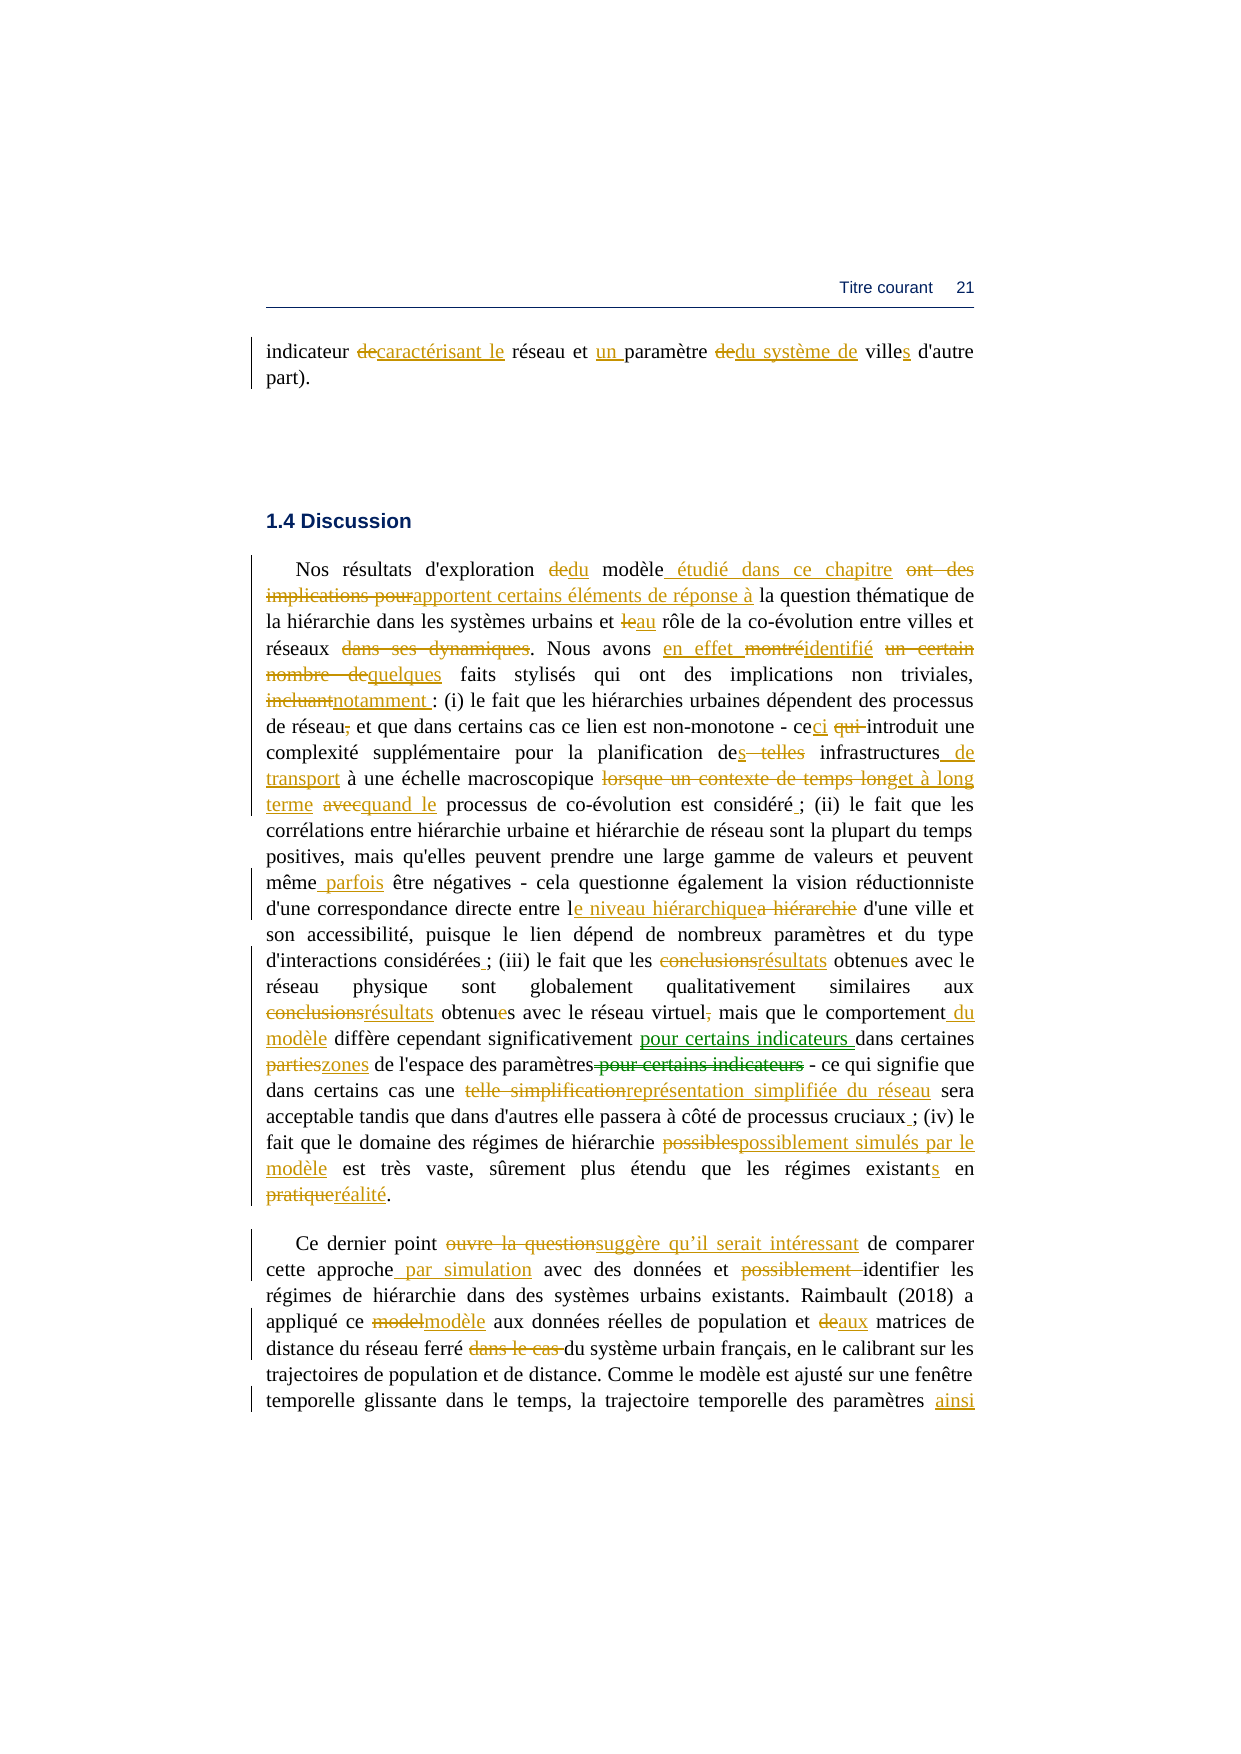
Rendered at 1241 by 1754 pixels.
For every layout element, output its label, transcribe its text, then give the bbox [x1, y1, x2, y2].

text Les résultats obtenus avec l'algorithme PSE sont supposés être statistiquement représentatifs de ce que le modèle peut offrir, c’est pourquoi nous pouvons proposer en Table 1.1 une analyse par régression linéaire du comportement du modèle. L'estimation est faite sur la population de PSE complète mais avec une pondération selon le nombre de répétitions stochastiques, afin d'éviter un biais produit par les motifs non-robustes. La plupart des variations observées lors de l'expérience de grille sont confirmées, notamment les hiérarchies croissantes avec dG, ou décroissantes avec γG. Len revanche, le comportement global des corrélations s'oppose à ce qui était observé en fonction de dG puisqu'il décroît. Il est également intéressant de noter que la hiérarchie des centralités et la corrélation ne sont pas significatifs en fonction de αS, tandis que la hiérarchie des villes selon leur population n'est pas significative en fonction de φ0(q): pour ces indicateurs, l'intrication entre villes et réseau de transport n'est pas statistiquement effective quand on utilise un e régression statistique linéaire (puisque ces liens non significatifs se produisent entre un indicateur caractérisant le système de villes et un paramètre de réseau d'une part, et entre indicateur caractérisant le réseau et un paramètre du système de villes d'autre part). [266, 337, 974, 389]
text Ce dernier point suggère qu’il serait intéressant de comparer cette approche par simulation avec des données et identifier les régimes de hiérarchie dans des systèmes urbains existants. Raimbault (2018) a appliqué ce modèle aux données réelles de population et aux matrices de distance du réseau ferré du système urbain français, en le calibrant sur les trajectoires de population et de distance. Comme le modèle est ajusté sur une fenêtre temporelle glissante dans le temps, la trajectoire temporelle des paramètres ainsi ajustés fournit des informations sur le régime de hiérarchie effectif dans lequel est le système urbain. Cependant, de telles conclusions seraient plus robustes si le modèle était appliqué à différents systèmes urbains, comme Raimbault et al. (2020) l’ont fait pour six grand systèmes urbains en vue de comparer des modèles similaires de croissance par interaction. Une caractérisation purement empirique des régimes de hiérarchie en utilisant les indicateurs décrits ici serait également une voie intéressante à explorer mais le manque de données de transport sur de longues échelles temporelles et de grandes étendues spatiales demeure un obstacle difficile à surmonter. [266, 1229, 974, 1412]
text Nos résultats d'exploration du modèle étudié dans ce chapitre apportent certains éléments de réponse à la question thématique de la hiérarchie dans les systèmes urbains et au rôle de la co-évolution entre villes et réseaux . Nous avons en effet identifié quelques faits stylisés qui ont des implications non triviales, notamment : (i) le fait que les hiérarchies urbaines dépendent des processus de réseau et que dans certains cas ce lien est non-monotone - ceci introduit une complexité supplémentaire pour la planification des infrastructures de transport à une échelle macroscopique et à long terme quand le processus de co-évolution est considéré ; (ii) le fait que les corrélations entre hiérarchie urbaine et hiérarchie de réseau sont la plupart du temps positives, mais qu'elles peuvent prendre une large gamme de valeurs et peuvent même parfois être négatives - cela questionne également la vision réductionniste d'une correspondance directe entre le niveau hiérarchique d'une ville et son accessibilité, puisque le lien dépend de nombreux paramètres et du type d'interactions considérées ; (iii) le fait que les résultats obtenus avec le réseau physique sont globalement qualitativement similaires aux résultats obtenus avec le réseau virtuel mais que le comportement du modèle diffère cependant significativement pour certains indicateurs dans certaines zones de l'espace des paramètres - ce qui signifie que dans certains cas une représentation simplifiée du réseau sera acceptable tandis que dans d'autres elle passera à côté de processus cruciaux ; (iv) le fait que le domaine des régimes de hiérarchie possiblement simulés par le modèle est très vaste, sûrement plus étendu que les régimes existants en réalité. [266, 555, 974, 1206]
text 1.4 Discussion [266, 506, 974, 532]
